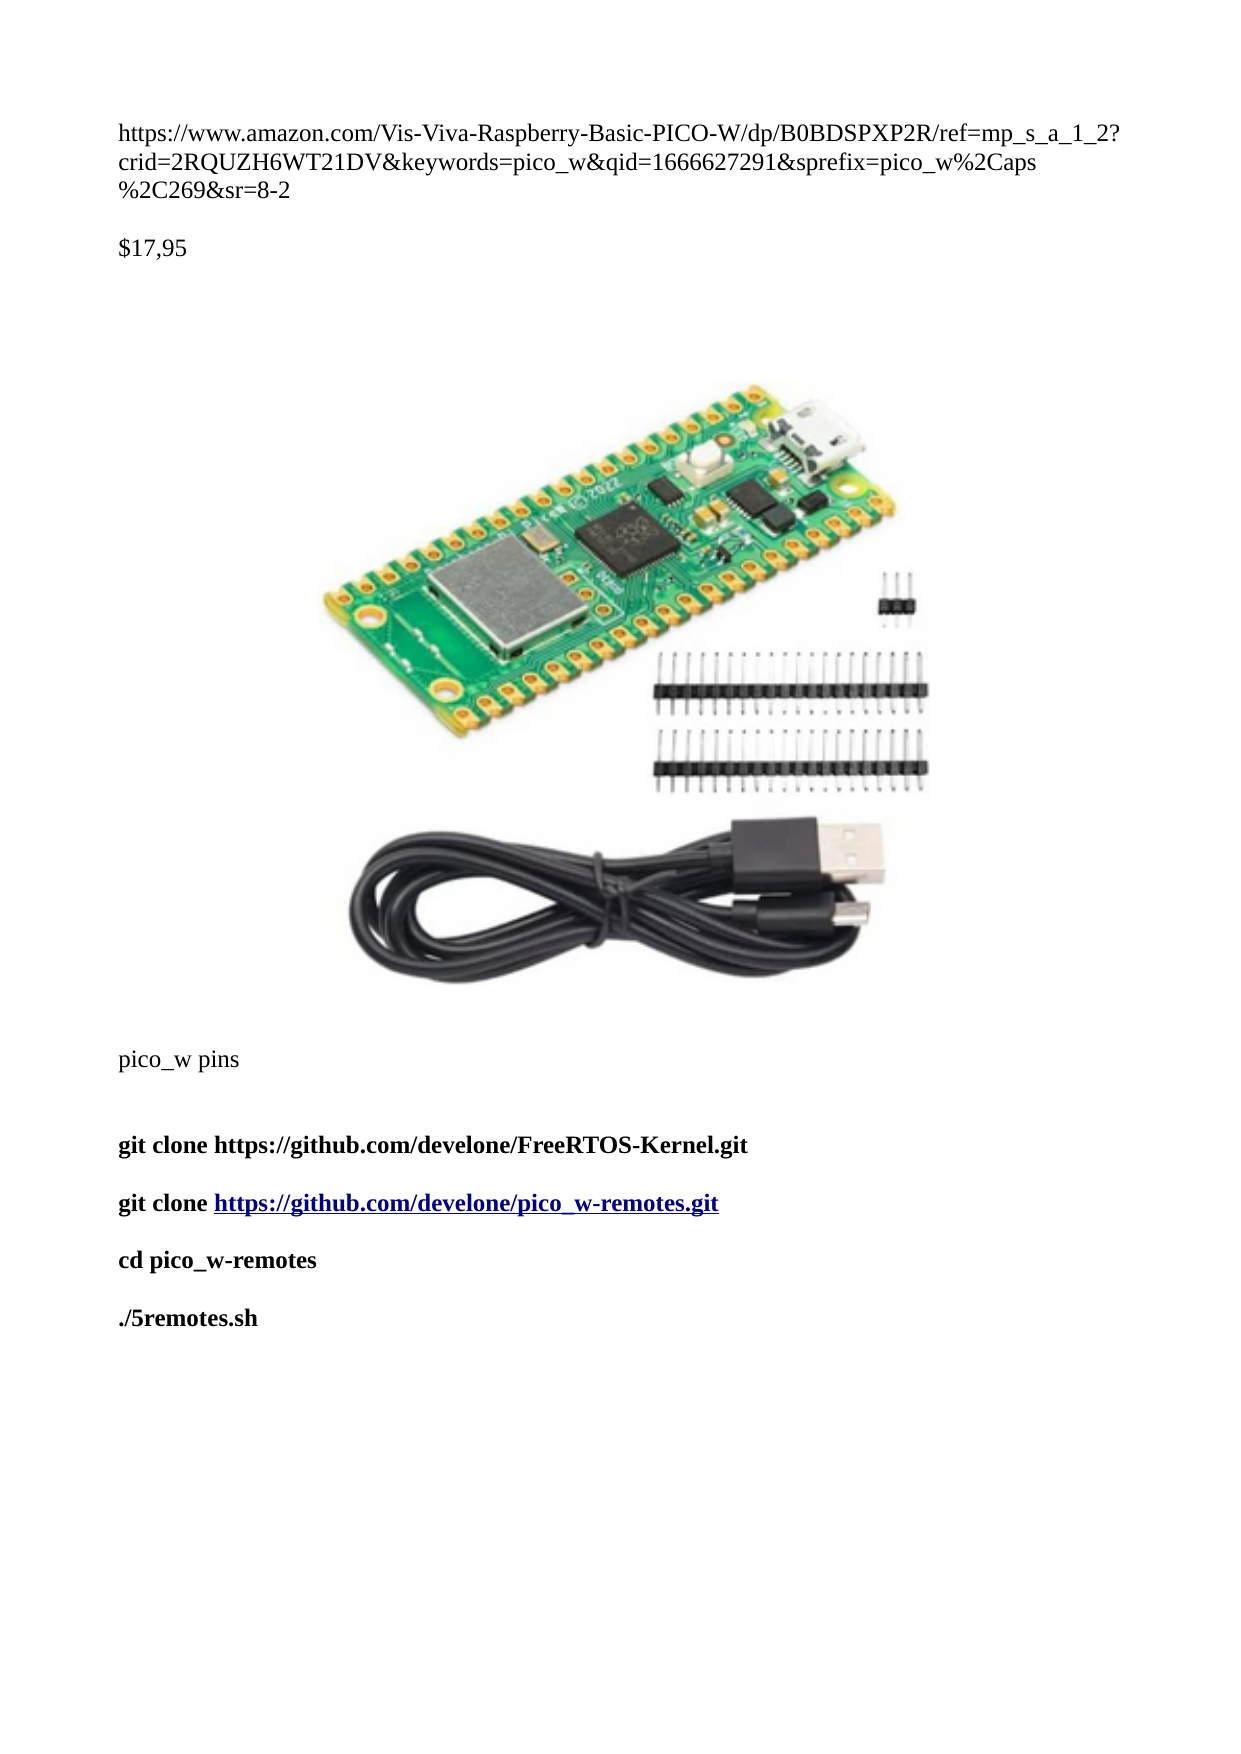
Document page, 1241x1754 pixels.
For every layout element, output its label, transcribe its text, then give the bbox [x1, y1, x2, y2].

picture [129, 319, 1111, 1016]
text https://www.amazon.com/Vis-Viva-Raspberry-Basic-PICO-W/dp/B0BDSPXP2R/ref=mp_s_a_1_2?crid=2RQUZH6WT21DV&keywords=pico_w&qid=1666627291&sprefix=pico_w%2Caps%2C269&sr=8-2 [118, 118, 1122, 204]
text git clone https://github.com/develone/pico_w-remotes.git [118, 1188, 1122, 1216]
text git clone https://github.com/develone/FreeRTOS-Kernel.git [118, 1130, 1122, 1159]
text cd pico_w-remotes [118, 1245, 1122, 1274]
text $17,95 [118, 233, 1122, 262]
text pico_w pins [118, 1044, 1122, 1073]
text ./5remotes.sh [118, 1303, 1122, 1331]
